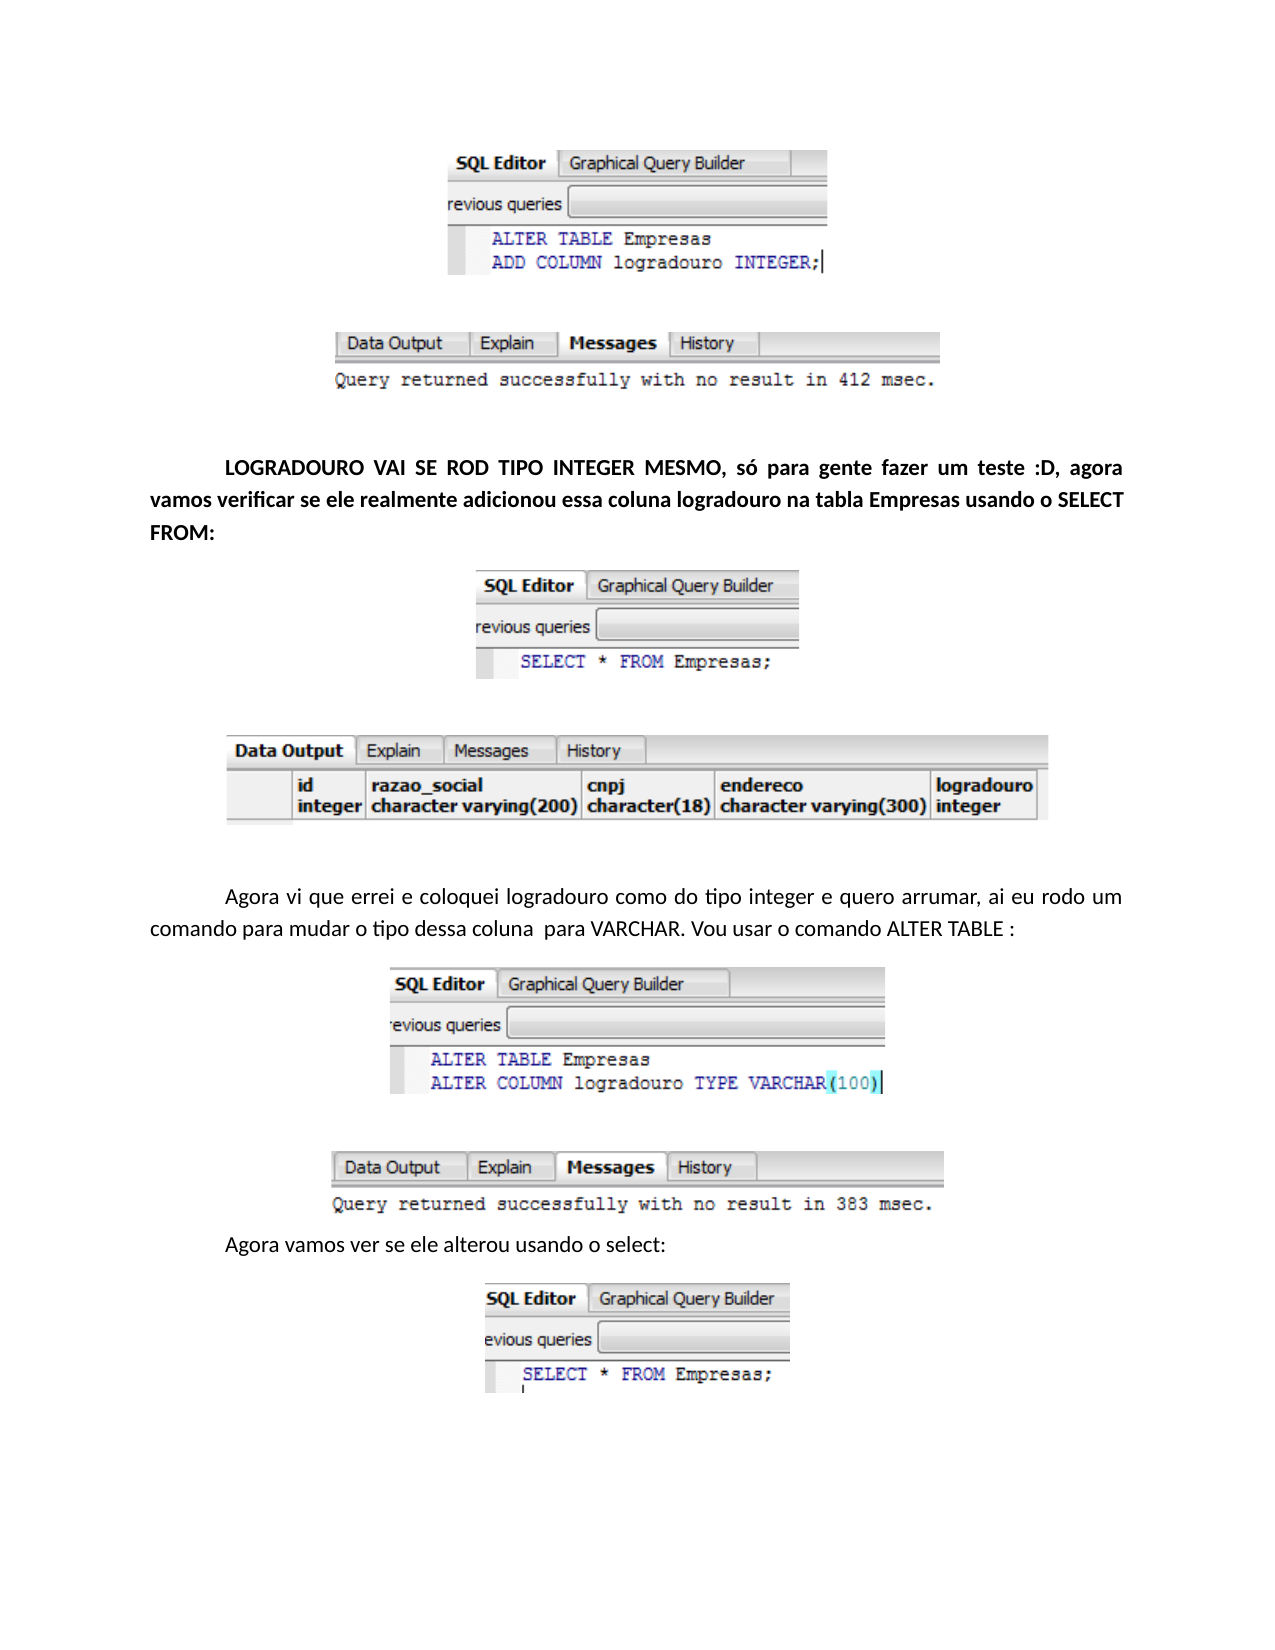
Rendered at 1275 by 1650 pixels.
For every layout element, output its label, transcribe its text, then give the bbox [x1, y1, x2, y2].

picture [335, 332, 940, 397]
picture [226, 735, 1049, 825]
text Agora vi que errei e coloquei logradouro como do tipo integer e quero arrumar, ai eu rodo um comando para mudar o tipo dessa coluna para VARCHAR. Vou usar o comando ALTER TABLE : [150, 882, 1125, 942]
picture [447, 150, 828, 275]
text Agora vamos ver se ele alterou usando o select: [150, 1151, 1125, 1258]
picture [485, 1283, 790, 1393]
text LOGRADOURO VAI SE ROD TIPO INTEGER MESMO, só para gente fazer um teste :D, agora vamos verificar se ele realmente adicionou essa coluna logradouro na tabla Empresas usando o SELECT FROM: [150, 453, 1125, 546]
picture [389, 967, 886, 1094]
picture [331, 1151, 944, 1226]
picture [475, 570, 800, 679]
